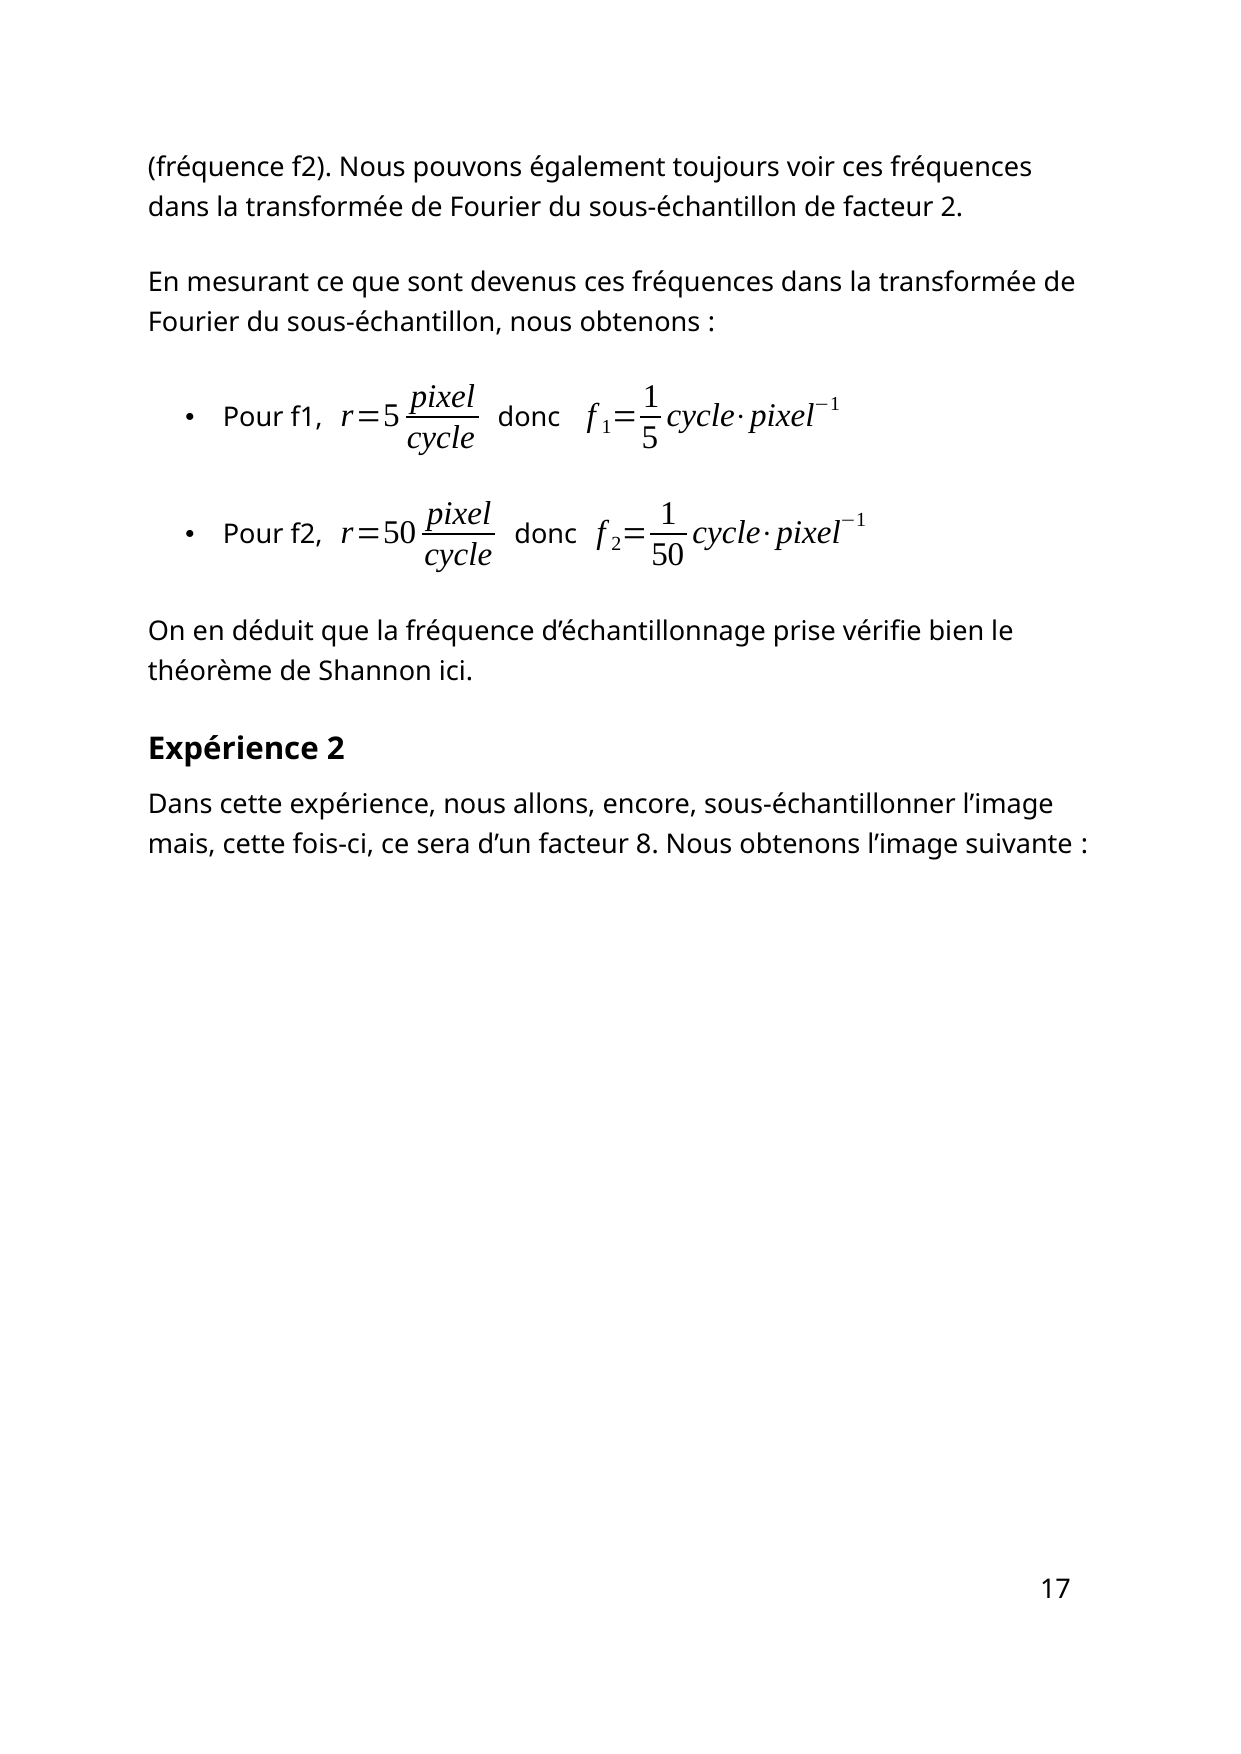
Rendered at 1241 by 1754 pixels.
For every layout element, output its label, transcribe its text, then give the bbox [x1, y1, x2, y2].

text En mesurant ce que sont devenus ces fréquences dans la transformée de Fourier du sous-échantillon, nous obtenons : [148, 263, 1093, 339]
text Expérience 2 [148, 726, 1093, 769]
text (fréquence f2). Nous pouvons également toujours voir ces fréquences dans la transformée de Fourier du sous-échantillon de facteur 2. [148, 148, 1093, 224]
list Pour f2,donc [185, 494, 1093, 573]
text Dans cette expérience, nous allons, encore, sous-échantillonner l’image mais, cette fois-ci, ce sera d’un facteur 8. Nous obtenons l’image suivante : [148, 784, 1093, 861]
list Pour f1,donc [185, 378, 1093, 456]
text On en déduit que la fréquence d’échantillonnage prise vérifie bien le théorème de Shannon ici. [148, 611, 1093, 688]
